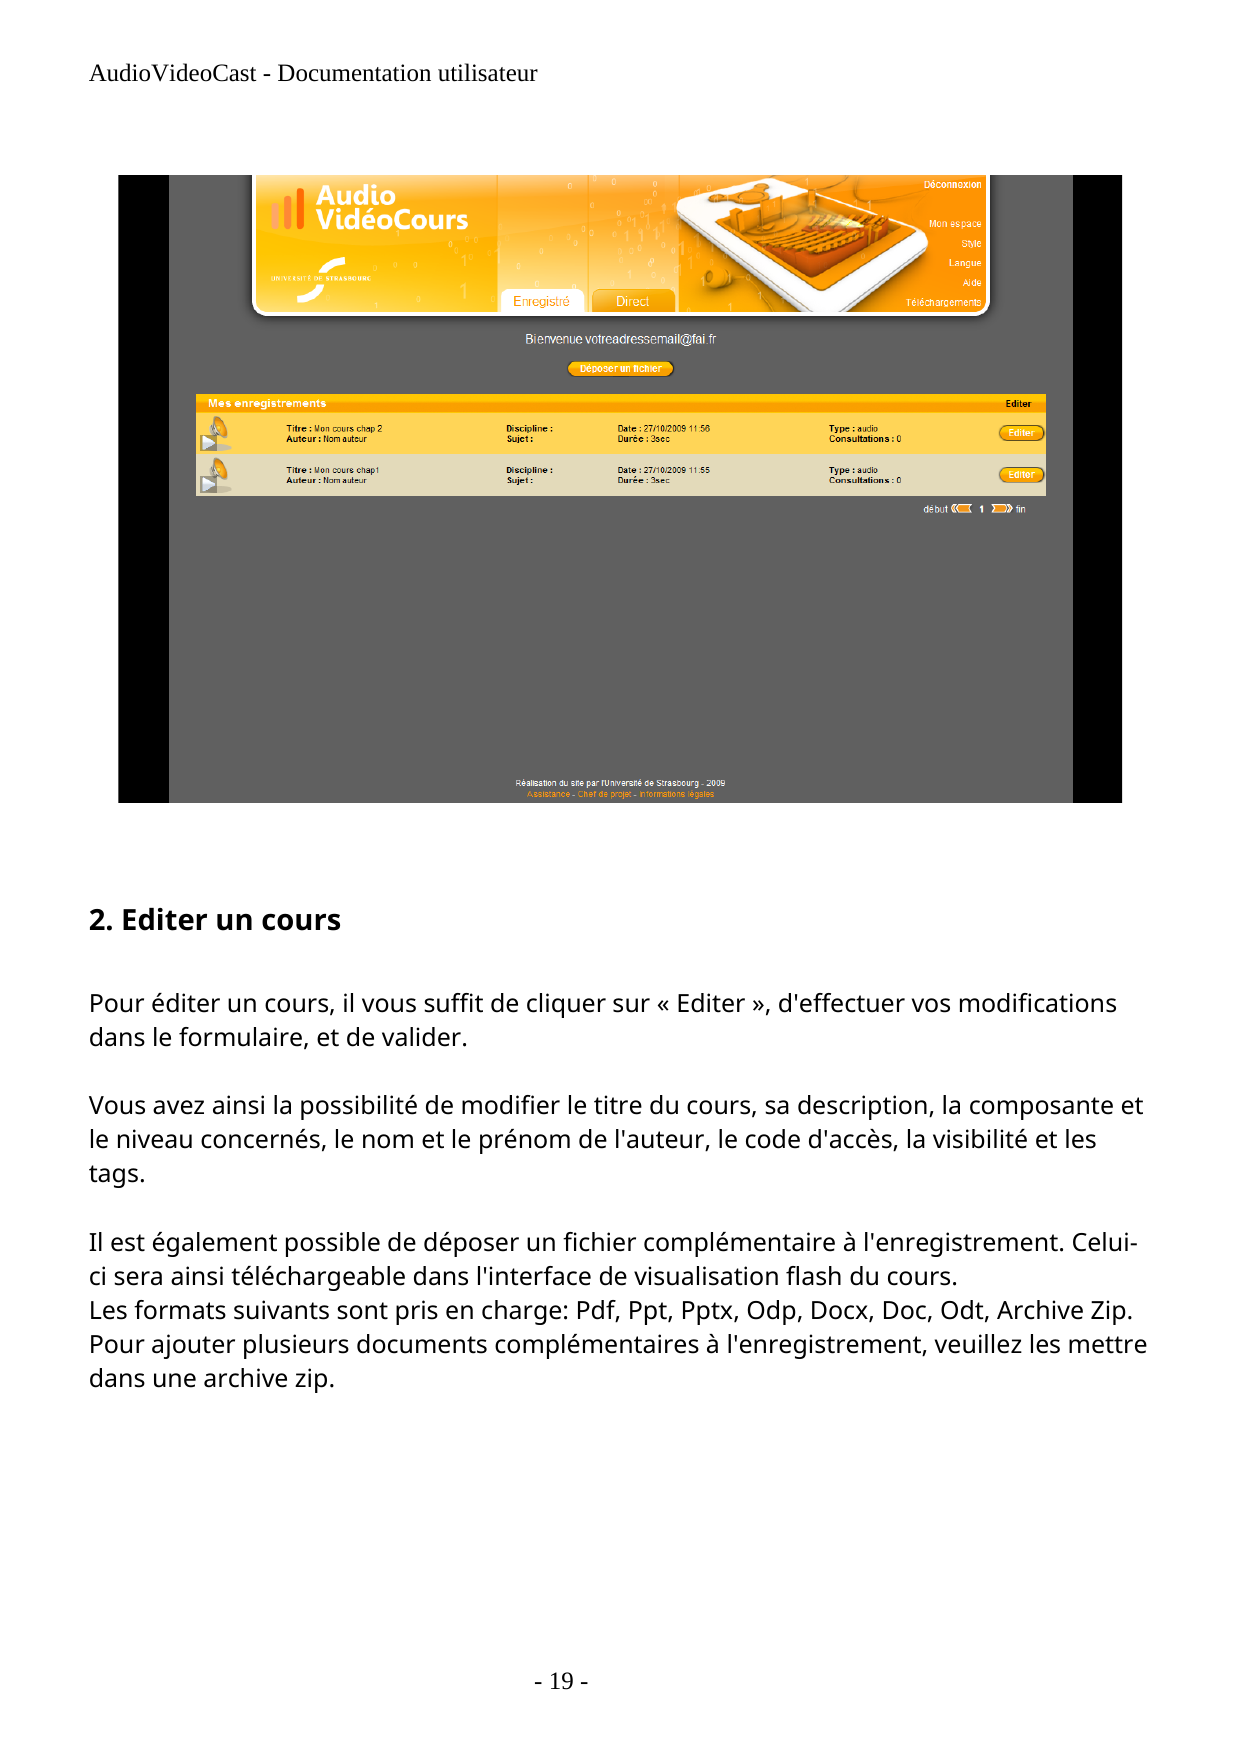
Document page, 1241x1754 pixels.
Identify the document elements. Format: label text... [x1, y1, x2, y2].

subtitle 2. Editer un cours [88, 900, 1152, 939]
text Vous avez ainsi la possibilité de modifier le titre du cours, sa description, la composante et le niveau concernés, le nom et le prénom de l'auteur, le code d'accès, la visibilité et les tags. [88, 1088, 1152, 1190]
text Il est également possible de déposer un fichier complémentaire à l'enregistrement. Celui-ci sera ainsi téléchargeable dans l'interface de visualisation flash du cours. [88, 1224, 1152, 1292]
text Les formats suivants sont pris en charge: Pdf, Ppt, Pptx, Odp, Docx, Doc, Odt, Archive Zip. Pour ajouter plusieurs documents complémentaires à l'enregistrement, veuillez les mettre dans une archive zip. [88, 1292, 1152, 1394]
text Pour éditer un cours, il vous suffit de cliquer sur « Editer », d'effectuer vos modifications dans le formulaire, et de valider. [88, 986, 1152, 1054]
picture [118, 175, 1123, 803]
